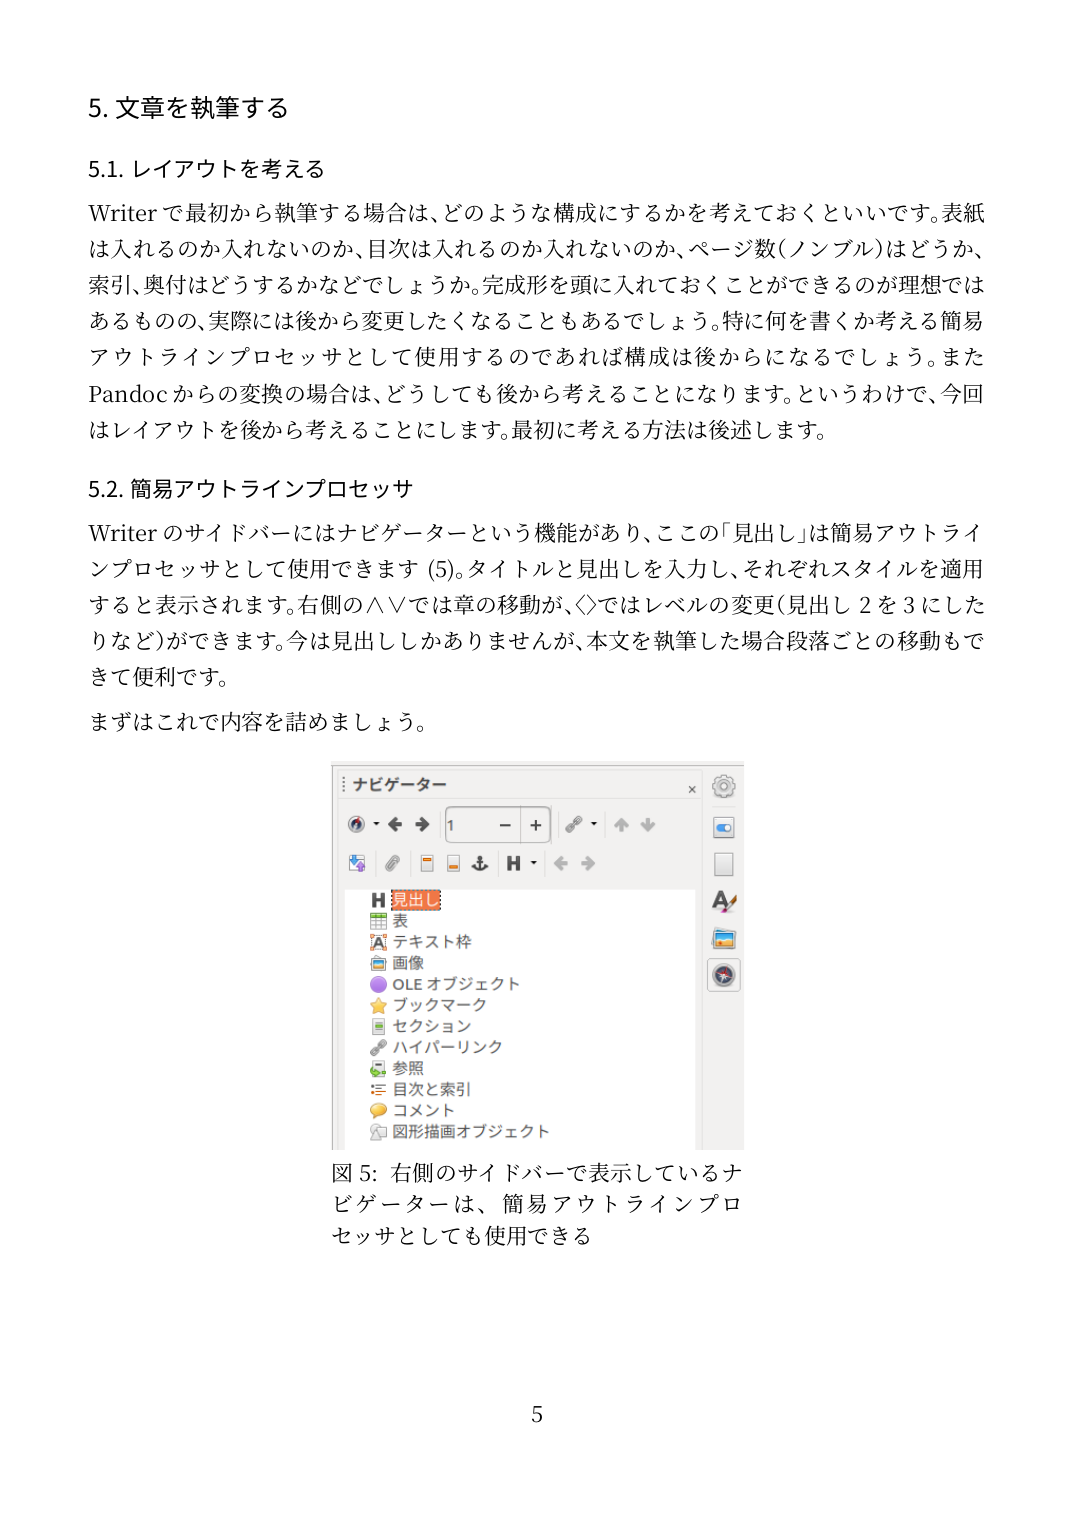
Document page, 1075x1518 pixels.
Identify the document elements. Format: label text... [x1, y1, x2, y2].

picture [330, 761, 745, 1150]
text Writerで最初から執筆する場合は、どのような構成にするかを考えておくといいです。表紙は入れるのか入れないのか、目次は入れるのか入れないのか、ページ数（ノンブル）はどうか、索引、奥付はどうするかなどでしょうか。完成形を頭に入れておくことができるのが理想ではあるものの、実際には後から変更したくなることもあるでしょう。特に何を書くか考える簡易アウトラインプロセッサとして使用するのであれば構成は後からになるでしょう。またPandocからの変換の場合は、どうしても後から考えることになります。というわけで、今回はレイアウトを後から考えることにします。最初に考える方法は後述します。 [88, 196, 986, 444]
subtitle 文章を執筆する [88, 88, 986, 125]
text 図 5: 右側のサイドバーで表示しているナビゲーターは、簡易アウトラインプロセッサとしても使用できる [331, 1150, 744, 1250]
subtitle レイアウトを考える [88, 152, 986, 183]
text Writerのサイドバーにはナビゲーターという機能があり、ここの「見出し」は簡易アウトラインプロセッサとして使用できます (図 5)。タイトルと見出しを入力し、それぞれスタイルを適用すると表示されます。右側の∧∨では章の移動が、〈〉ではレベルの変更（見出し2を3にしたりなど）ができます。今は見出ししかありませんが、本文を執筆した場合段落ごとの移動もできて便利です。 [88, 516, 986, 692]
text まずはこれで内容を詰めましょう。 [88, 705, 986, 736]
subtitle 簡易アウトラインプロセッサ [88, 472, 986, 503]
